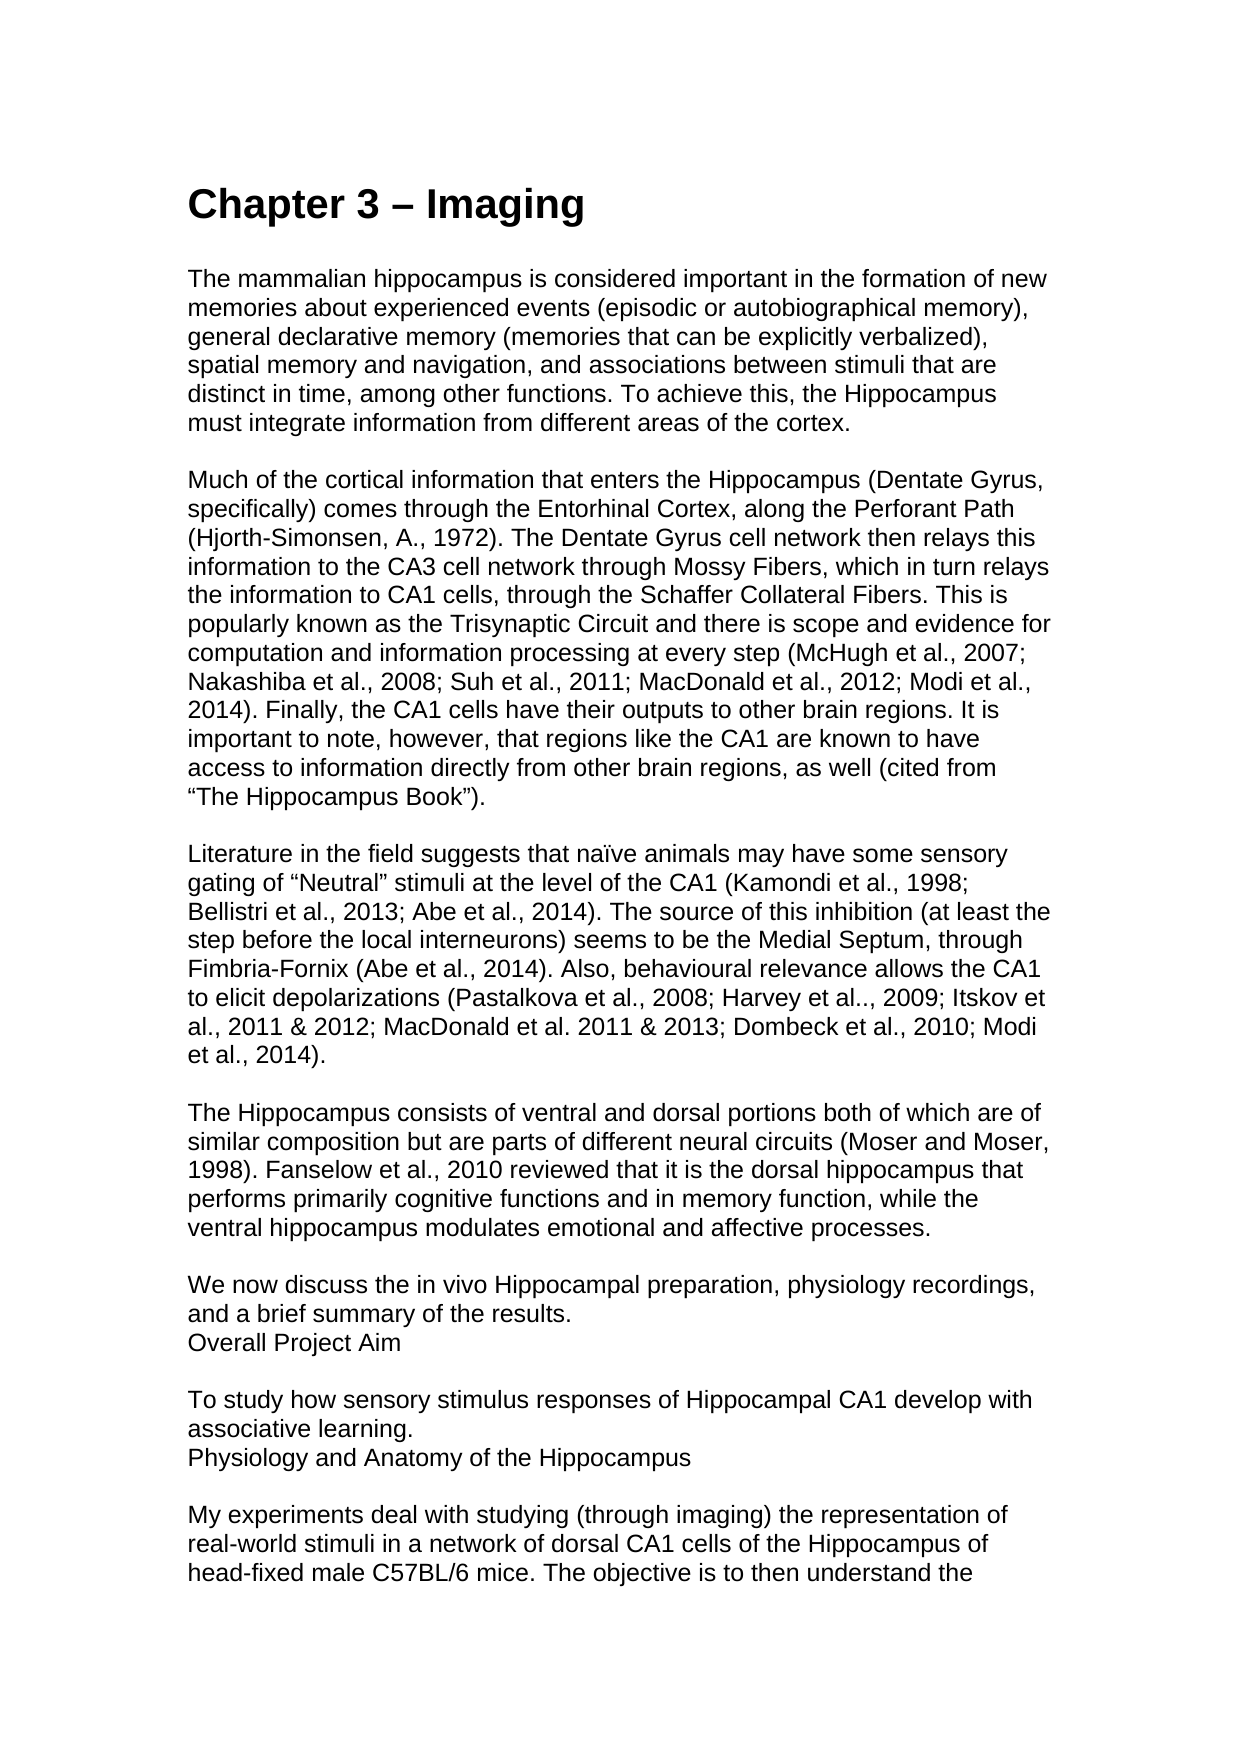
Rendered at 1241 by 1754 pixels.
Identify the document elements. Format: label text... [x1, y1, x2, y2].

subtitle Chapter 3 – Imaging [187, 179, 1053, 227]
text Overall Project Aim [187, 1328, 1053, 1357]
text The mammalian hippocampus is considered important in the formation of new memories about experienced events (episodic or autobiographical memory), general declarative memory (memories that can be explicitly verbalized), spatial memory and navigation, and associations between stimuli that are distinct in time, among other functions. To achieve this, the Hippocampus must integrate information from different areas of the cortex. [187, 264, 1053, 437]
text We now discuss the in vivo Hippocampal preparation, physiology recordings, and a brief summary of the results. [187, 1270, 1053, 1328]
text To study how sensory stimulus responses of Hippocampal CA1 develop with associative learning. [187, 1385, 1053, 1443]
text Physiology and Anatomy of the Hippocampus [187, 1443, 1053, 1472]
text The Hippocampus consists of ventral and dorsal portions both of which are of similar composition but are parts of different neural circuits (Moser and Moser, 1998). Fanselow et al., 2010 reviewed that it is the dorsal hippocampus that performs primarily cognitive functions and in memory function, while the ventral hippocampus modulates emotional and affective processes. [187, 1098, 1053, 1242]
text Literature in the field suggests that naïve animals may have some sensory gating of “Neutral” stimuli at the level of the CA1 (Kamondi et al., 1998; Bellistri et al., 2013; Abe et al., 2014). The source of this inhibition (at least the step before the local interneurons) seems to be the Medial Septum, through Fimbria-Fornix (Abe et al., 2014). Also, behavioural relevance allows the CA1 to elicit depolarizations (Pastalkova et al., 2008; Harvey et al.., 2009; Itskov et al., 2011 & 2012; MacDonald et al. 2011 & 2013; Dombeck et al., 2010; Modi et al., 2014). [187, 839, 1053, 1069]
text My experiments deal with studying (through imaging) the representation of real-world stimuli in a network of dorsal CA1 cells of the Hippocampus of head-fixed male C57BL/6 mice. The objective is to then understand the [187, 1500, 1053, 1587]
text Much of the cortical information that enters the Hippocampus (Dentate Gyrus, specifically) comes through the Entorhinal Cortex, along the Perforant Path (Hjorth-Simonsen, A., 1972). The Dentate Gyrus cell network then relays this information to the CA3 cell network through Mossy Fibers, which in turn relays the information to CA1 cells, through the Schaffer Collateral Fibers. This is popularly known as the Trisynaptic Circuit and there is scope and evidence for computation and information processing at every step (McHugh et al., 2007; Nakashiba et al., 2008; Suh et al., 2011; MacDonald et al., 2012; Modi et al., 2014). Finally, the CA1 cells have their outputs to other brain regions. It is important to note, however, that regions like the CA1 are known to have access to information directly from other brain regions, as well (cited from “The Hippocampus Book”). [187, 465, 1053, 810]
